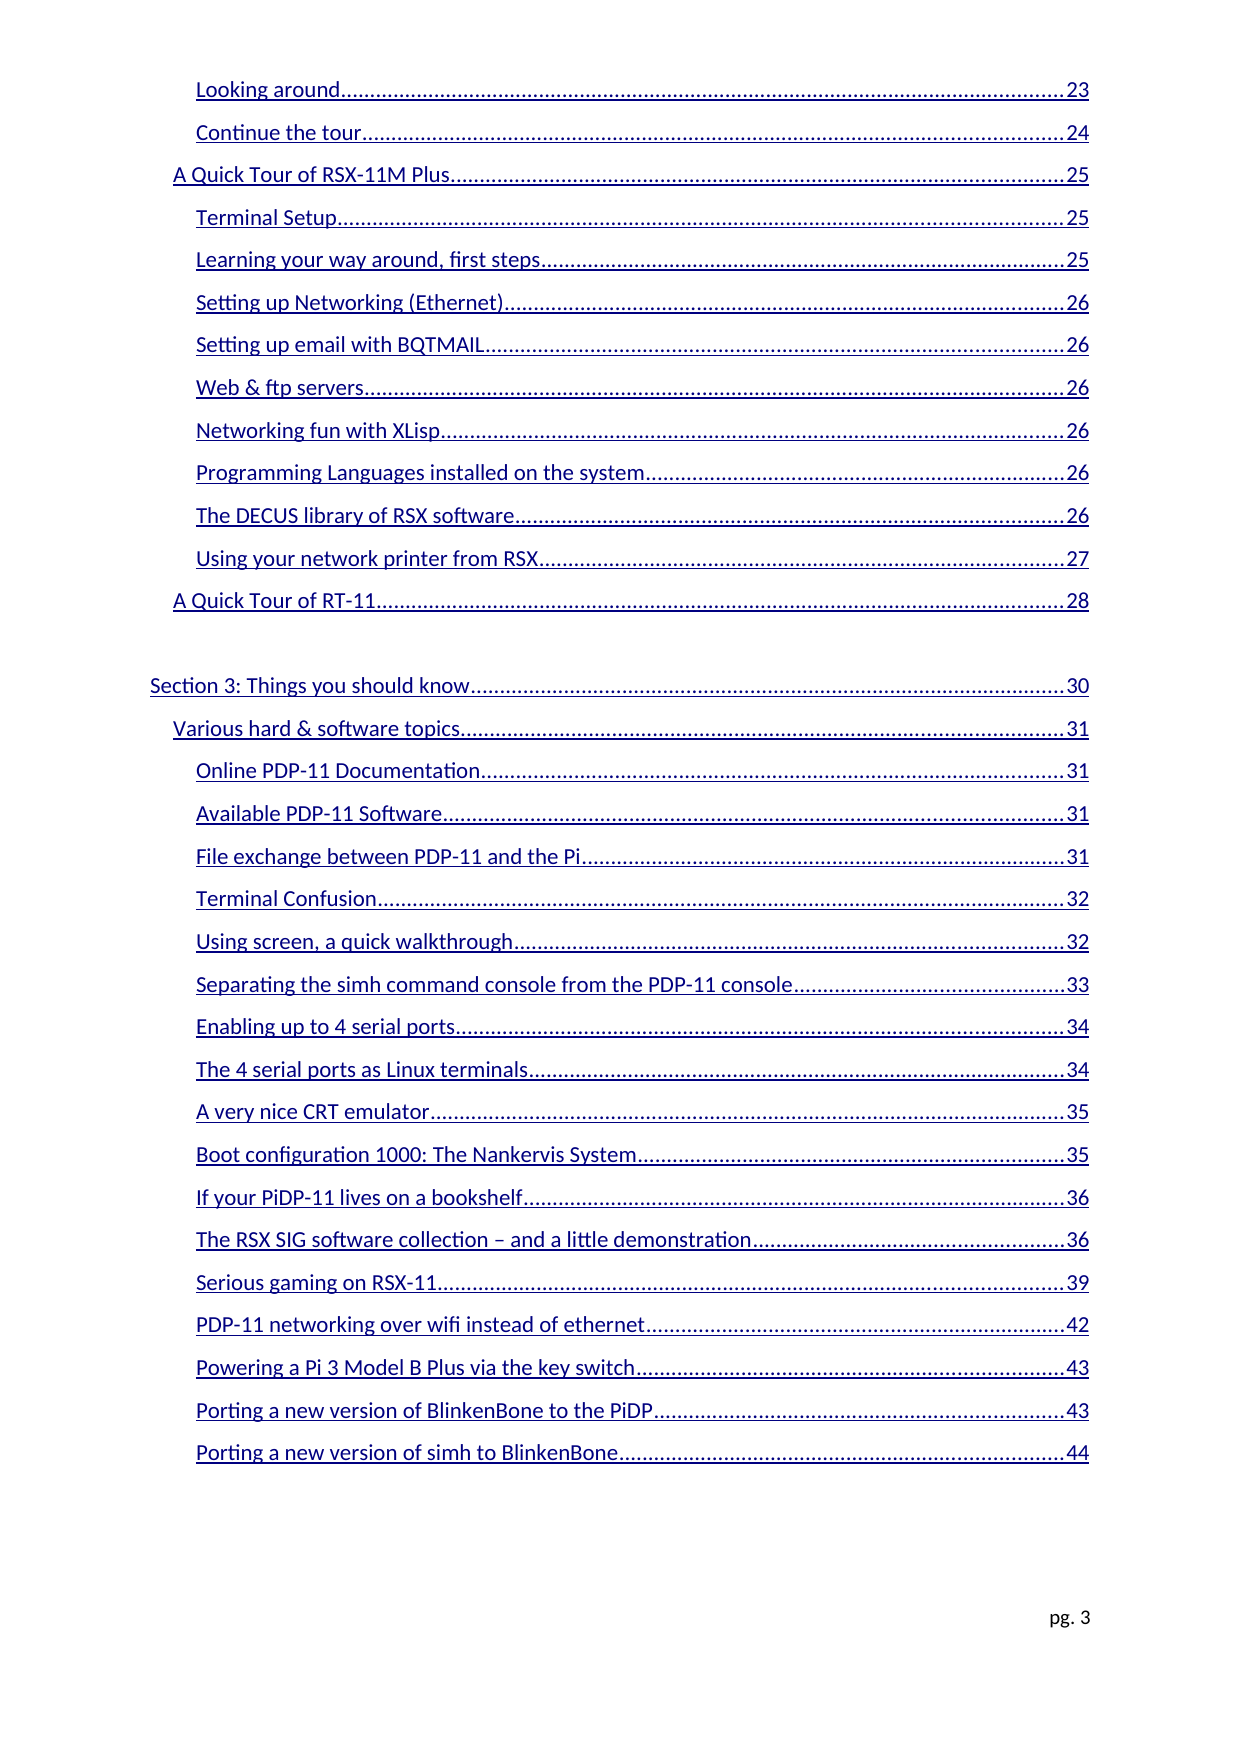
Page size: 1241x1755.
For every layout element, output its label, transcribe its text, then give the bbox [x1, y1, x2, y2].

text Looking around 23 [196, 75, 1090, 103]
text Various hard & software topics 31 [173, 714, 1090, 742]
text Terminal Setup 25 [196, 203, 1090, 231]
text Online PDP-11 Documentation 31 [196, 757, 1090, 785]
text Continue the tour 24 [196, 118, 1090, 146]
text Setting up Networking (Ethernet) 26 [196, 288, 1090, 316]
text Terminal Confusion 32 [196, 884, 1090, 912]
text Porting a new version of simh to BlinkenBone 44 [196, 1438, 1090, 1466]
text Available PDP-11 Software 31 [196, 799, 1090, 827]
text The 4 serial ports as Linux terminals 34 [196, 1055, 1090, 1083]
text File exchange between PDP-11 and the Pi 31 [196, 842, 1090, 870]
text Using your network printer from RSX 27 [196, 544, 1090, 572]
text Serious gaming on RSX-11 39 [196, 1268, 1090, 1296]
text Powering a Pi 3 Model B Plus via the key switch 43 [196, 1353, 1090, 1381]
text A Quick Tour of RSX-11M Plus 25 [173, 160, 1090, 188]
text If your PiDP-11 lives on a bookshelf 36 [196, 1183, 1090, 1211]
text Separating the simh command console from the PDP-11 console 33 [196, 970, 1090, 998]
text Setting up email with BQTMAIL 26 [196, 331, 1090, 359]
text Section 3: Things you should know 30 [150, 671, 1090, 699]
text Porting a new version of BlinkenBone to the PiDP 43 [196, 1396, 1090, 1424]
text Web & ftp servers 26 [196, 373, 1090, 401]
text Networking fun with XLisp 26 [196, 416, 1090, 444]
text Programming Languages installed on the system 26 [196, 458, 1090, 486]
text Using screen, a quick walkthrough 32 [196, 927, 1090, 955]
text Enabling up to 4 serial ports 34 [196, 1012, 1090, 1040]
text The RSX SIG software collection – and a little demonstration 36 [196, 1225, 1090, 1253]
text A very nice CRT emulator 35 [196, 1097, 1090, 1126]
text Boot configuration 1000: The Nankervis System 35 [196, 1140, 1090, 1168]
text A Quick Tour of RT-11 28 [173, 586, 1090, 614]
text The DECUS library of RSX software 26 [196, 501, 1090, 529]
text Learning your way around, first steps 25 [196, 245, 1090, 273]
text PDP-11 networking over wifi instead of ethernet 42 [196, 1311, 1090, 1338]
